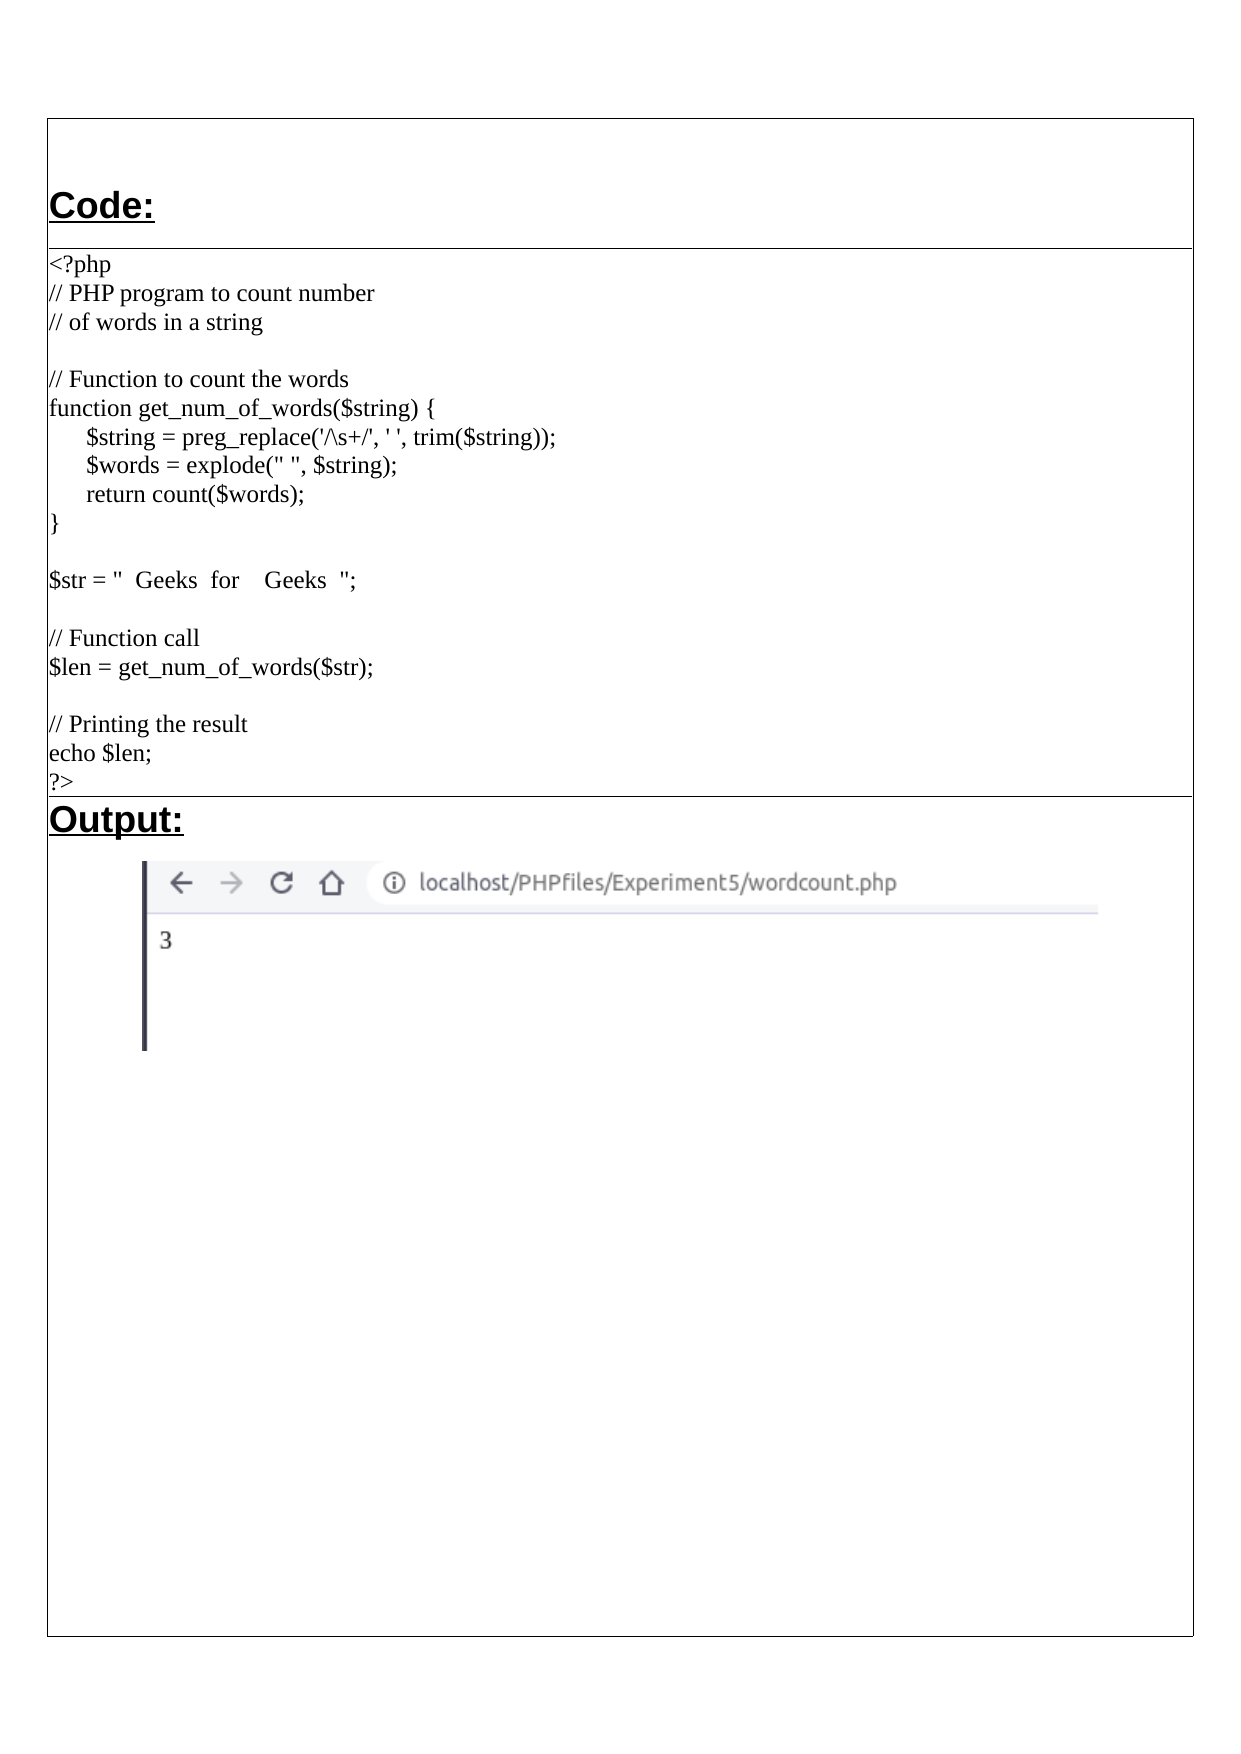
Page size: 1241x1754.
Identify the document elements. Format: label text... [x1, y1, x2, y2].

text Code: [48, 183, 1192, 227]
text Output: [48, 797, 1192, 840]
picture [142, 861, 1099, 1051]
table_header <?php // PHP program to count number // of words in a string // Function to count the words function get_num_of_words($string) { $string = preg_replace('/\s+/', ' ', trim($string)); $words = explode(" ", $string); return count($words); } $str = " Geeks for Geeks "; // Function call $len = get_num_of_words($str); // Printing the result echo $len; ?> [49, 249, 1192, 796]
